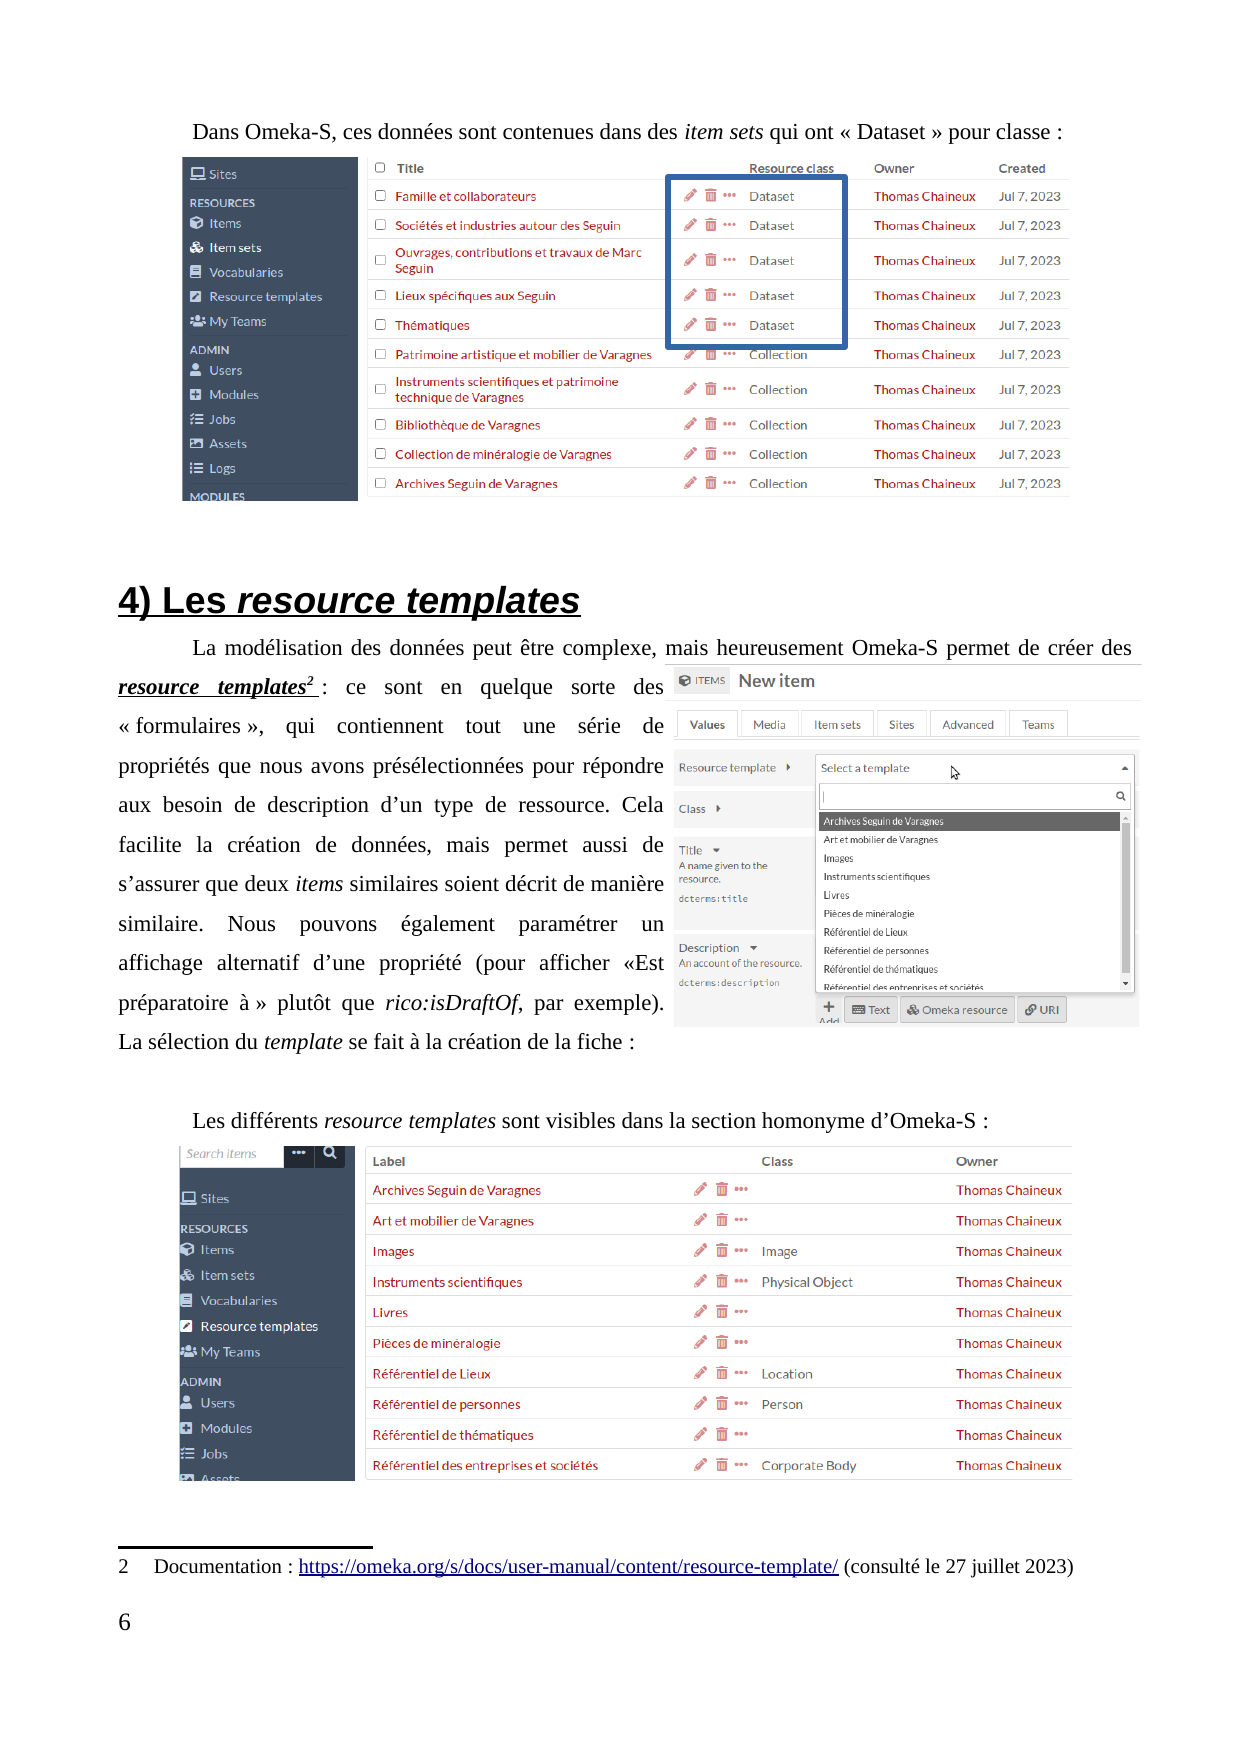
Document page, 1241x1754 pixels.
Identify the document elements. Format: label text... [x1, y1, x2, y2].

text Dans Omeka-S, ces données sont contenues dans des item sets qui ont « Dataset » pour classe : [118, 118, 1134, 144]
text La modélisation des données peut être complexe, mais heureusement Omeka-S permet de créer des resource templates : ce sont en quelque sorte des « formulaires », qui contiennent tout une série de propriétés que nous avons présélectionnées pour répondre aux besoin de description d’un type de ressource. Cela facilite la création de données, mais permet aussi de s’assurer que deux items similaires soient décrit de manière similaire. Nous pouvons également paramétrer un affichage alternatif d’une propriété (pour afficher «Est préparatoire à » plutôt que rico:isDraftOf, par exemple). La sélection du template se fait à la création de la fiche : [118, 633, 1134, 1055]
picture [665, 664, 1142, 1027]
text Les différents resource templates sont visibles dans la section homonyme d’Omeka-S : [118, 1107, 1134, 1134]
subtitle 4) Les resource templates [118, 578, 1134, 621]
text Documentation : https://omeka.org/s/docs/user-manual/content/resource-template/ (consulté le 27 juillet 2023) [118, 1553, 1134, 1578]
picture [179, 1146, 1073, 1481]
picture [182, 157, 1070, 501]
